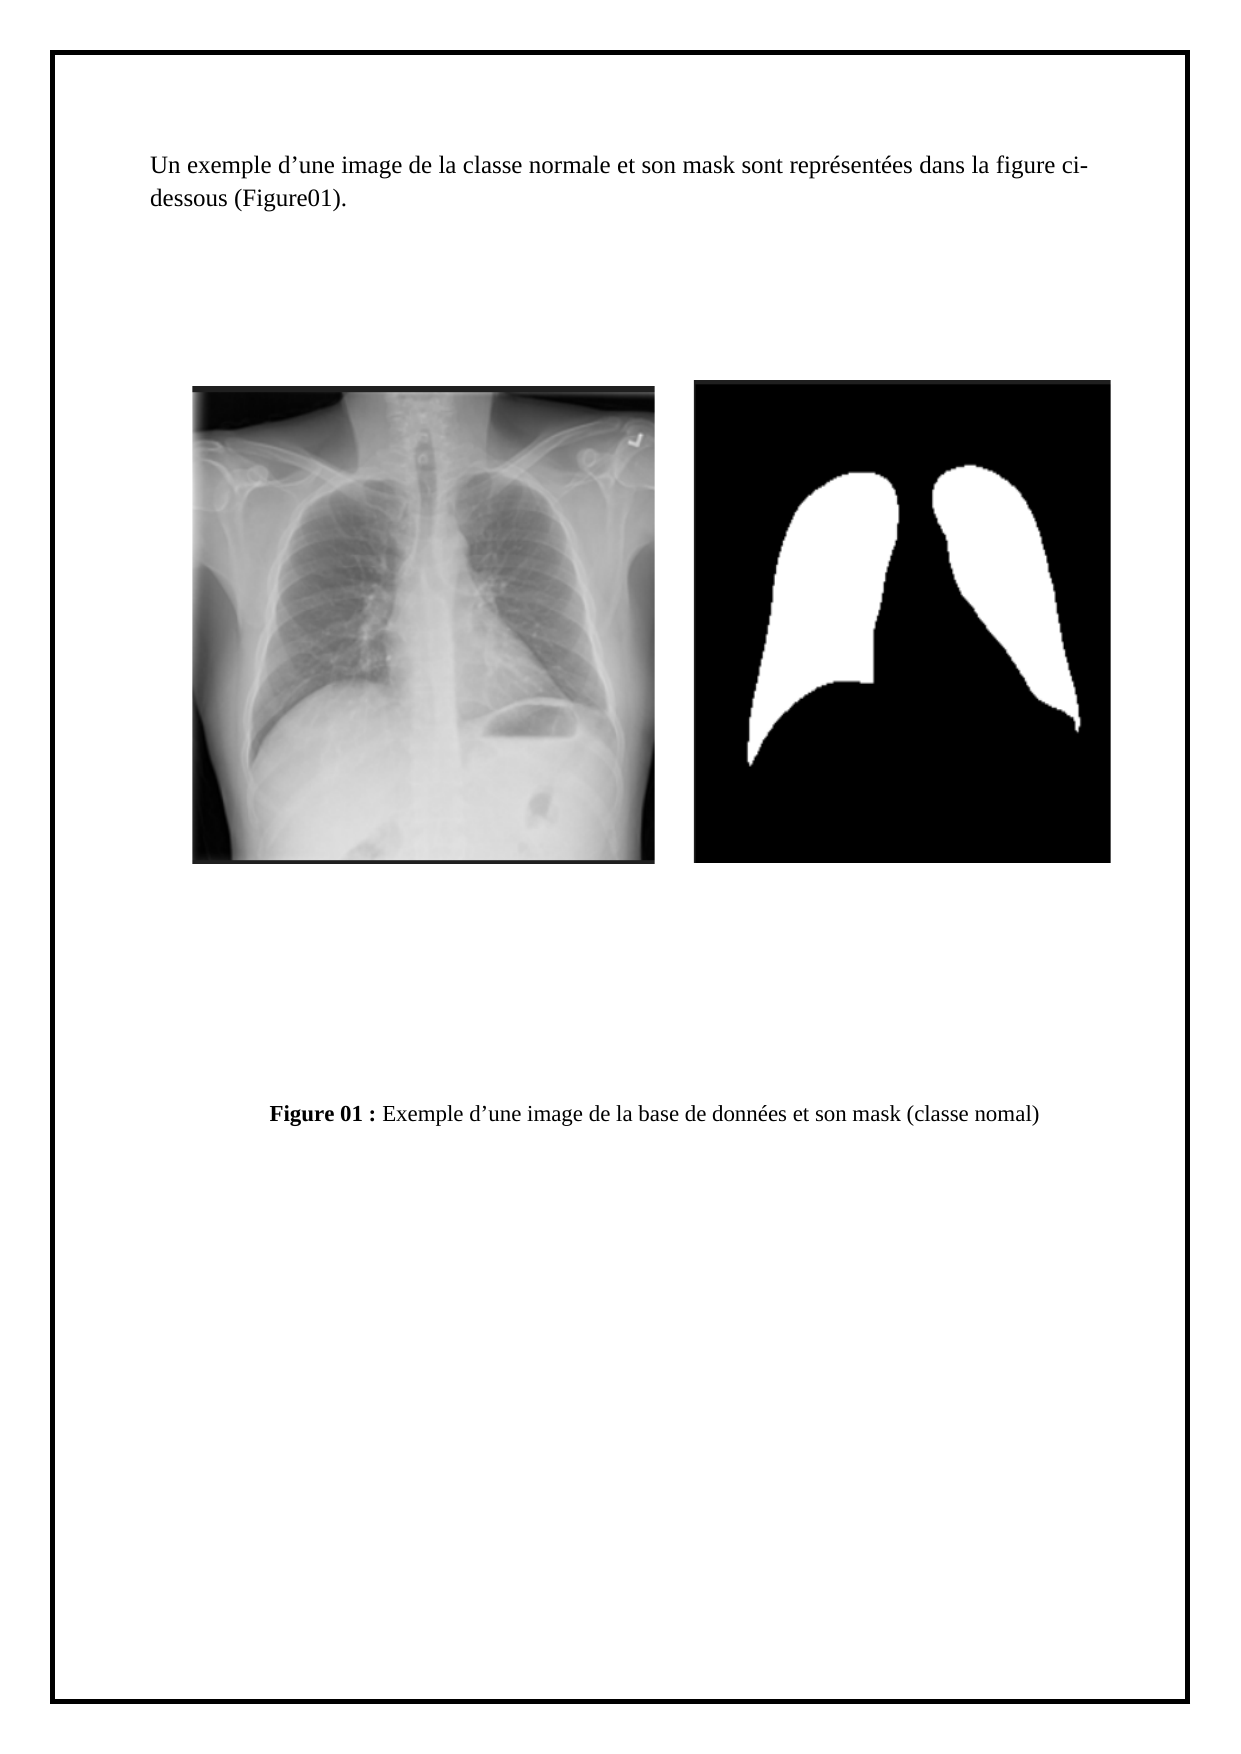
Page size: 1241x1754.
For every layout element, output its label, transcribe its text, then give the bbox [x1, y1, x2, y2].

list Figure 01 : Exemple d’une image de la base de données et son mask (classe nomal) [225, 1100, 1090, 1126]
text Un exemple d’une image de la classe normale et son mask sont représentées dans la figure ci-dessous (Figure01). [150, 150, 1090, 212]
